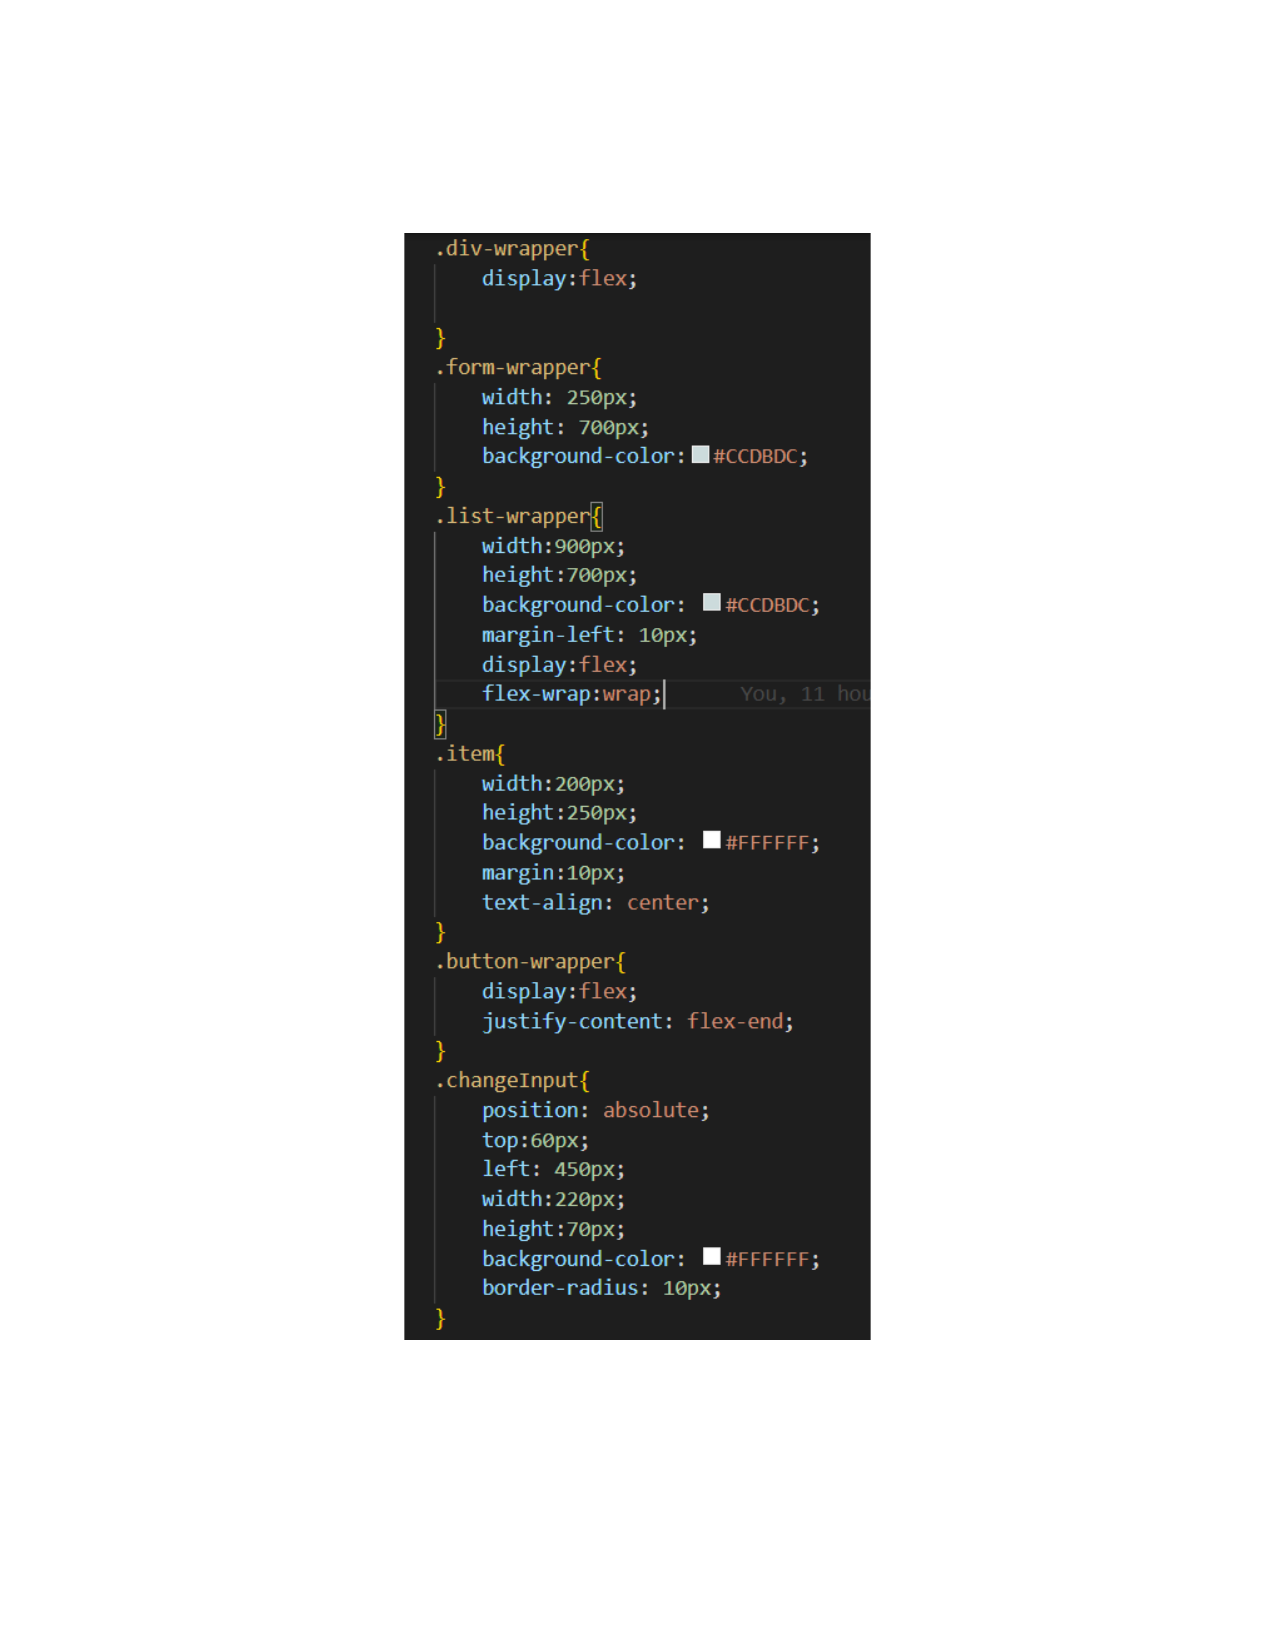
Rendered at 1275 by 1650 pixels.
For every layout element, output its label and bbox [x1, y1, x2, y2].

picture [404, 233, 871, 1340]
